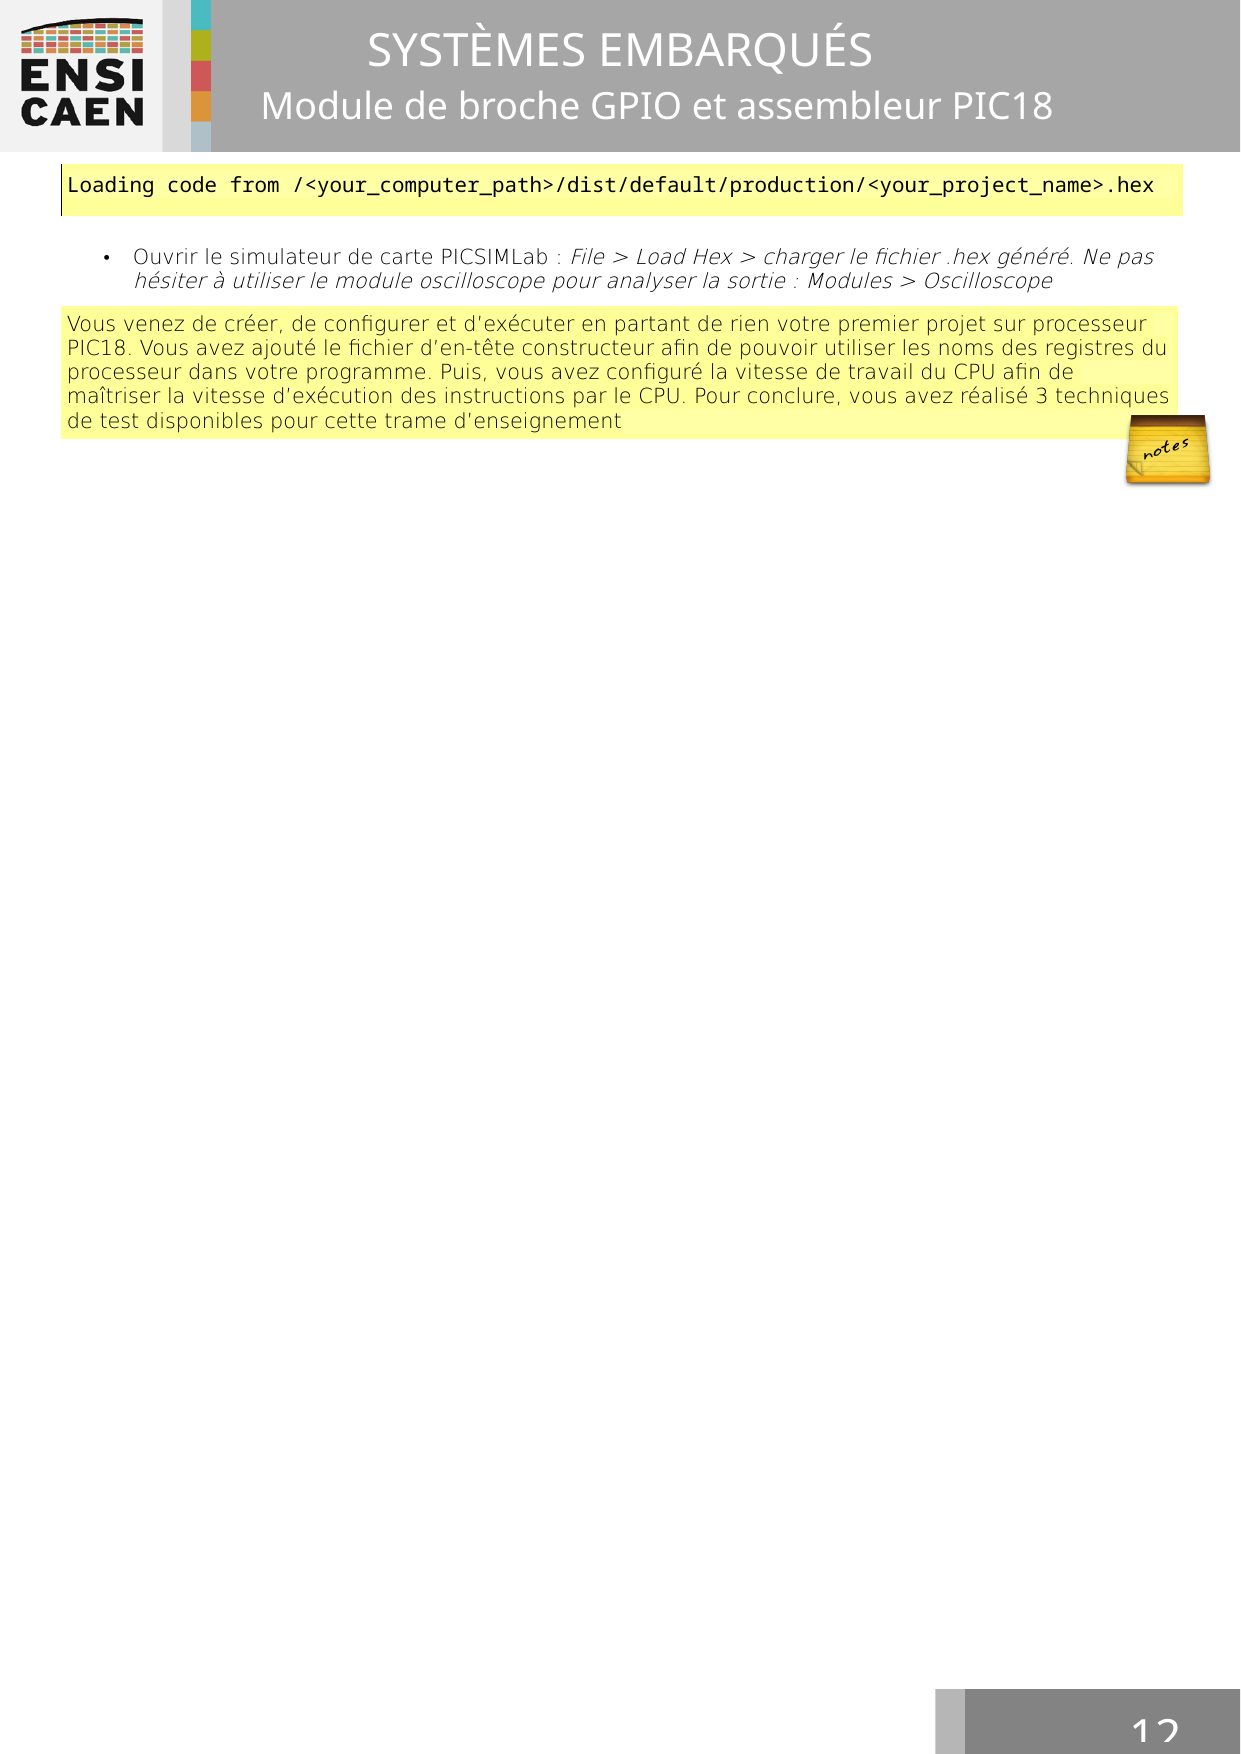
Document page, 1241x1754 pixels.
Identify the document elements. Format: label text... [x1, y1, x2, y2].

picture [1118, 404, 1217, 493]
table_header Vous venez de créer, de configurer et d’exécuter en partant de rien votre premier projet sur processeur PIC18. Vous avez ajouté le fichier d’en-tête constructeur afin de pouvoir utiliser les noms des registres du processeur dans votre programme. Puis, vous avez configuré la vitesse de travail du CPU afin de maîtriser la vitesse d’exécution des instructions par le CPU. Pour conclure, vous avez réalisé 3 techniques [61, 306, 1178, 404]
table_header Loading code from /<your_computer_path>/dist/default/production/<your_project_name>.hex [62, 164, 1183, 216]
picture [935, 1689, 1241, 1754]
list Ouvrir le simulateur de carte PICSIMLab : File > Load Hex > charger le fichier .hex généré. Ne pas hésiter à utiliser le module oscilloscope pour analyser la sortie : Modules > Oscilloscope [103, 245, 1181, 293]
picture [0, 0, 1241, 152]
table_header de test disponibles pour cette trame d’enseignement [61, 405, 1118, 439]
